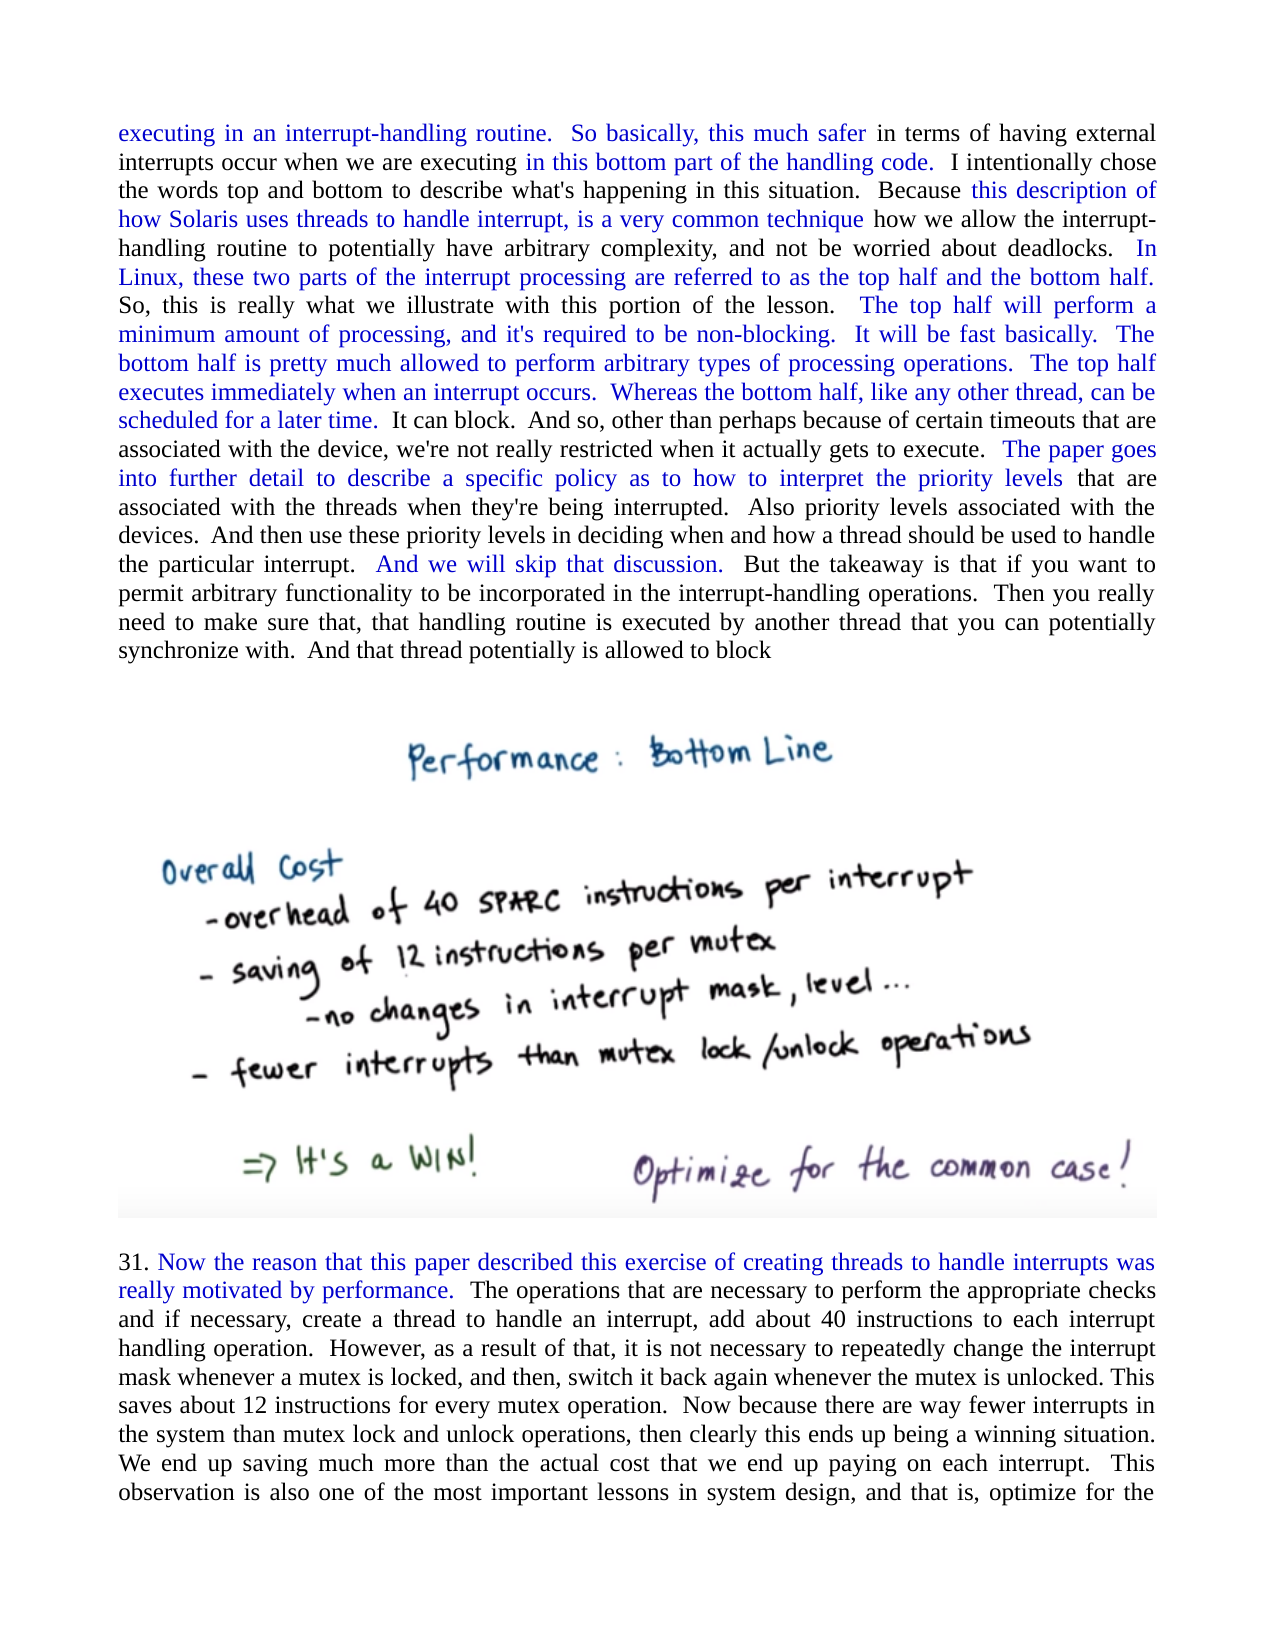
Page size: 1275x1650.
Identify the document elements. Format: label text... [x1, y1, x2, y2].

text 31. Now the reason that this paper described this exercise of creating threads to handle interrupts was really motivated by performance. The operations that are necessary to perform the appropriate checks and if necessary, create a thread to handle an interrupt, add about 40 instructions to each interrupt handling operation. However, as a result of that, it is not necessary to repeatedly change the interrupt mask whenever a mutex is locked, and then, switch it back again whenever the mutex is unlocked. This saves about 12 instructions for every mutex operation. Now because there are way fewer interrupts in the system than mutex lock and unlock operations, then clearly this ends up being a winning situation. We end up saving much more than the actual cost that we end up paying on each interrupt. This observation is also one of the most important lessons in system design, and that is, optimize for the [118, 1247, 1157, 1505]
picture [118, 721, 1157, 1218]
text executing in an interrupt-handling routine. So basically, this much safer in terms of having external interrupts occur when we are executing in this bottom part of the handling code. I intentionally chose the words top and bottom to describe what's happening in this situation. Because this description of how Solaris uses threads to handle interrupt, is a very common technique how we allow the interrupt-handling routine to potentially have arbitrary complexity, and not be worried about deadlocks. In Linux, these two parts of the interrupt processing are referred to as the top half and the bottom half. So, this is really what we illustrate with this portion of the lesson. The top half will perform a minimum amount of processing, and it's required to be non-blocking. It will be fast basically. The bottom half is pretty much allowed to perform arbitrary types of processing operations. The top half executes immediately when an interrupt occurs. Whereas the bottom half, like any other thread, can be scheduled for a later time. It can block. And so, other than perhaps because of certain timeouts that are associated with the device, we're not really restricted when it actually gets to execute. The paper goes into further detail to describe a specific policy as to how to interpret the priority levels that are associated with the threads when they're being interrupted. Also priority levels associated with the devices. And then use these priority levels in deciding when and how a thread should be used to handle the particular interrupt. And we will skip that discussion. But the takeaway is that if you want to permit arbitrary functionality to be incorporated in the interrupt-handling operations. Then you really need to make sure that, that handling routine is executed by another thread that you can potentially synchronize with. And that thread potentially is allowed to block [118, 118, 1157, 664]
